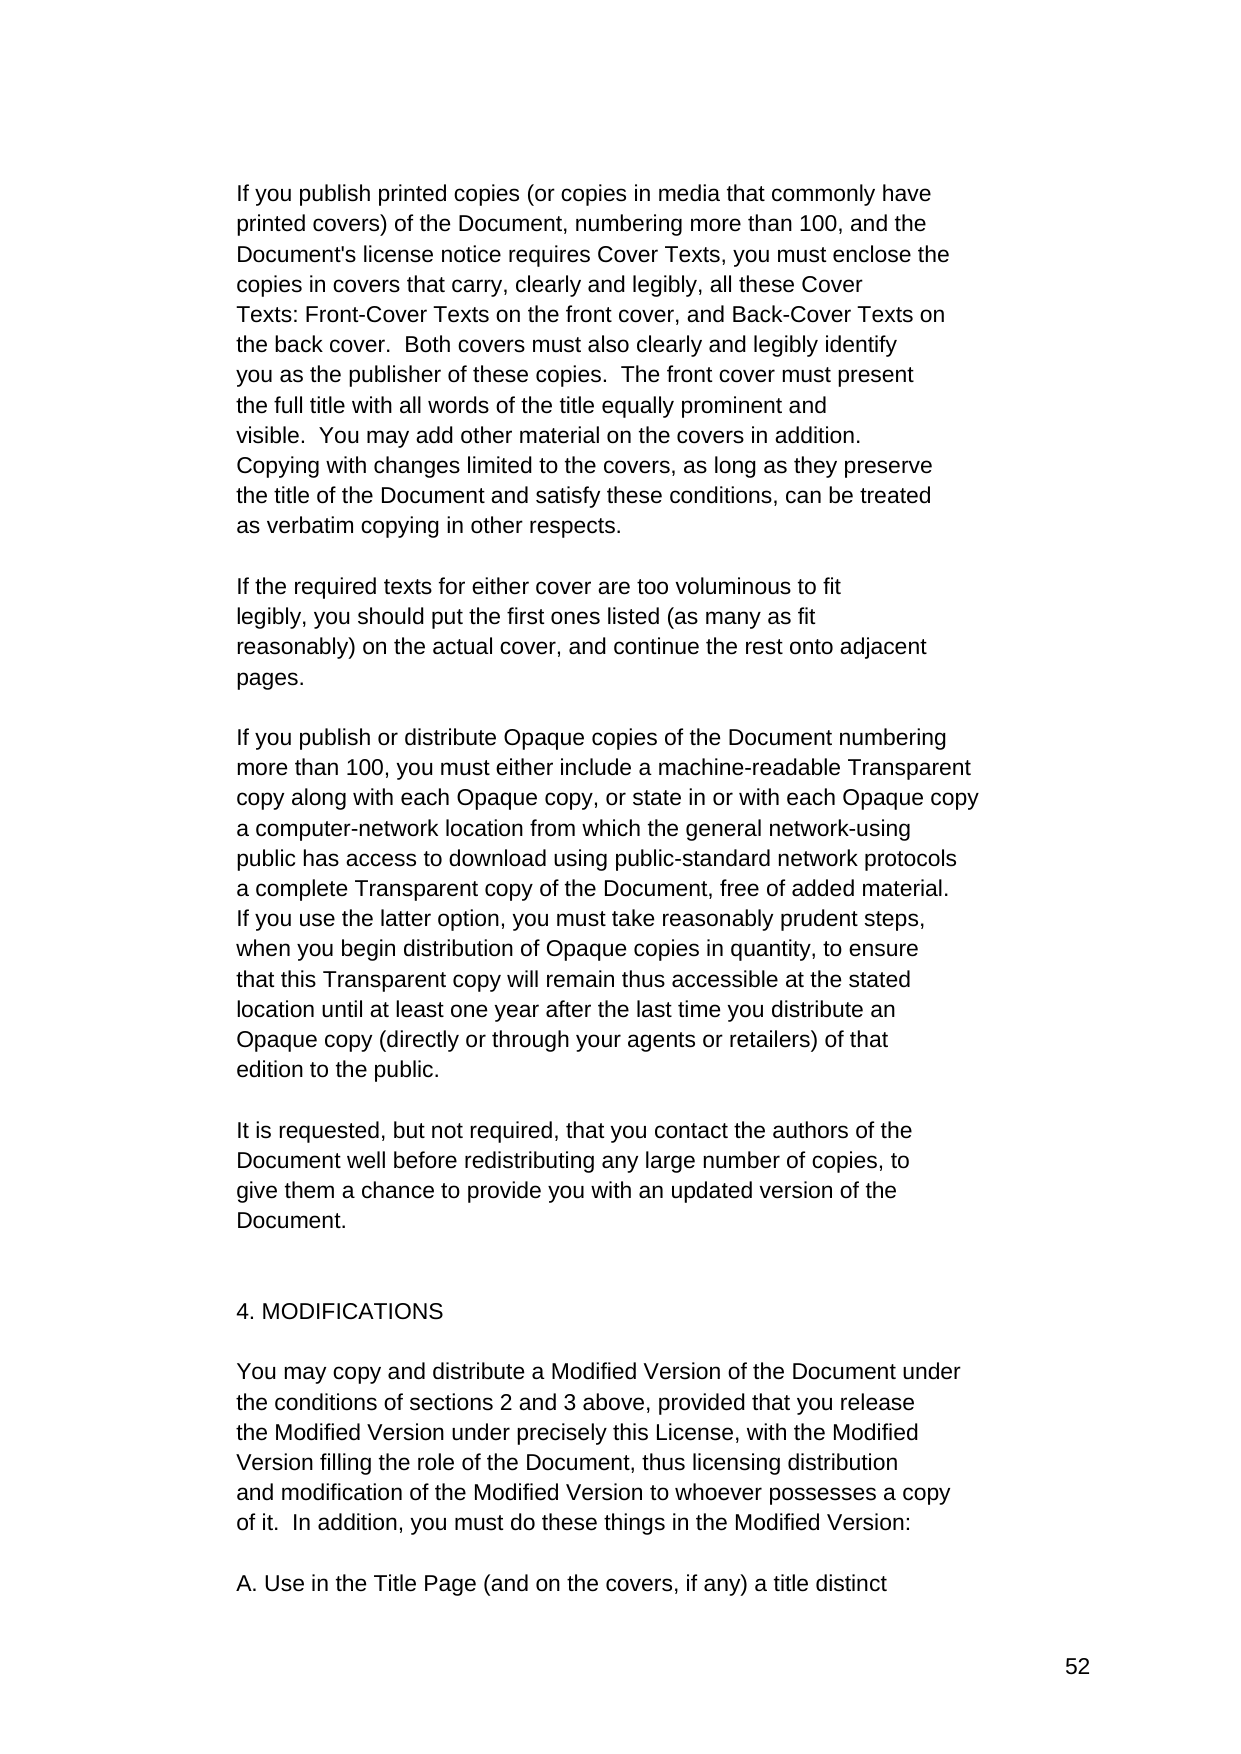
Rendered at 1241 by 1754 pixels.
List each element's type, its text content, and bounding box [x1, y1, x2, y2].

text If you publish printed copies (or copies in media that commonly have printed covers) of the Document, numbering more than 100, and the Document's license notice requires Cover Texts, you must enclose the copies in covers that carry, clearly and legibly, all these Cover Texts: Front-Cover Texts on the front cover, and Back-Cover Texts on the back cover. Both covers must also clearly and legibly identify you as the publisher of these copies. The front cover must present the full title with all words of the title equally prominent and visible. You may add other material on the covers in addition. Copying with changes limited to the covers, as long as they preserve the title of the Document and satisfy these conditions, can be treated as verbatim copying in other respects. If the required texts for either cover are too voluminous to fit legibly, you should put the first ones listed (as many as fit reasonably) on the actual cover, and continue the rest onto adjacent pages. If you publish or distribute Opaque copies of the Document numbering more than 100, you must either include a machine-readable Transparent copy along with each Opaque copy, or state in or with each Opaque copy a computer-network location from which the general network-using public has access to download using public-standard network protocols a complete Transparent copy of the Document, free of added material. If you use the latter option, you must take reasonably prudent steps, when you begin distribution of Opaque copies in quantity, to ensure that this Transparent copy will remain thus accessible at the stated location until at least one year after the last time you distribute an Opaque copy (directly or through your agents or retailers) of that edition to the public. It is requested, but not required, that you contact the authors of the Document well before redistributing any large number of copies, to give them a chance to provide you with an updated version of the Document. 4. MODIFICATIONS You may copy and distribute a Modified Version of the Document under the conditions of sections 2 and 3 above, provided that you release the Modified Version under precisely this License, with the Modified Version filling the role of the Document, thus licensing distribution and modification of the Modified Version to whoever possesses a copy of it. In addition, you must do these things in the Modified Version: A. Use in the Title Page (and on the covers, if any) a title distinct [236, 150, 1090, 1596]
